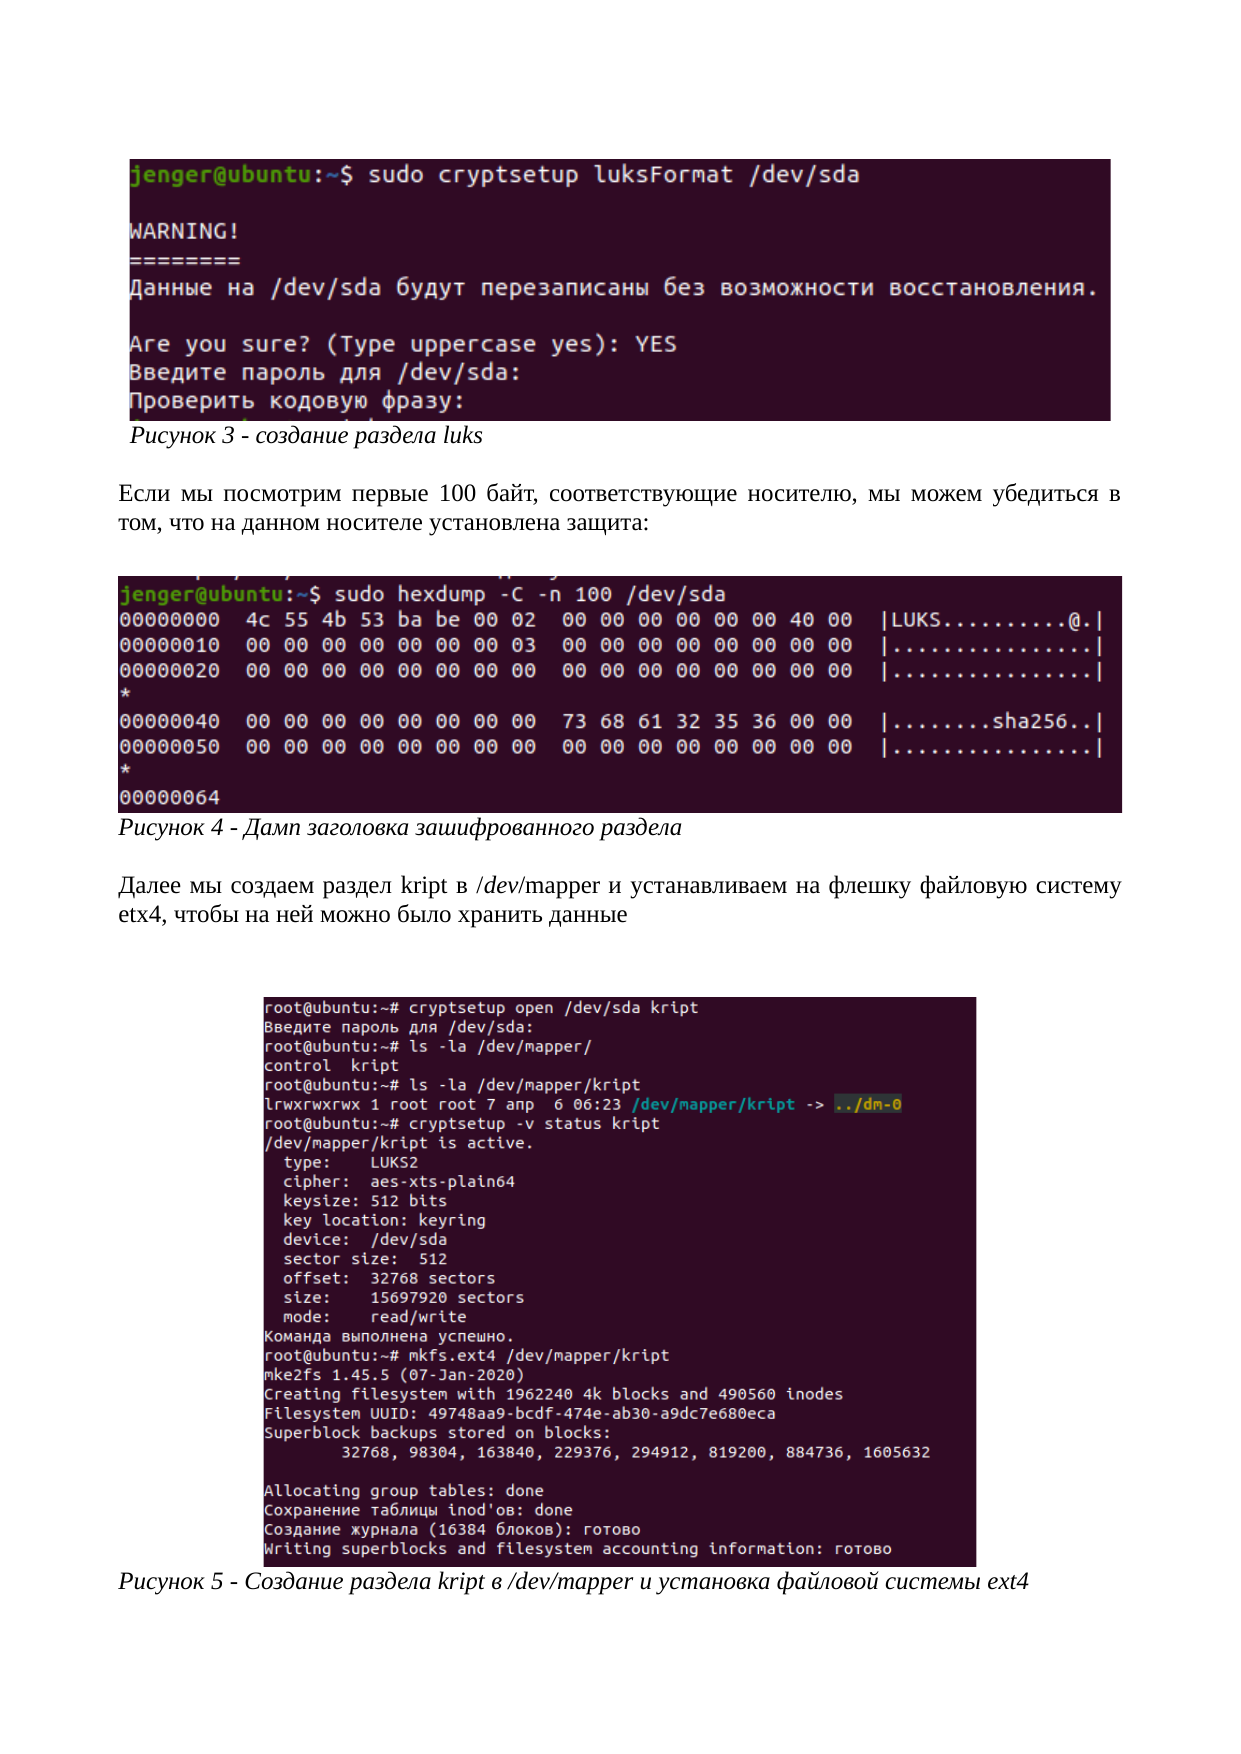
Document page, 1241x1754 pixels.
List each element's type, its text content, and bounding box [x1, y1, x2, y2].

picture [263, 997, 977, 1567]
text Рисунок 5 - Создание раздела kript в /dev/mapper и установка файловой системы ext4 [118, 997, 1122, 1595]
text Далее мы создаем раздел kript в /dev/mapper и устанавливаем на флешку файловую систему etx4, чтобы на ней можно было хранить данные [118, 870, 1122, 927]
picture [118, 576, 1123, 813]
text Рисунок 3 - создание раздела luks [129, 421, 1111, 449]
picture [129, 159, 1111, 421]
text Рисунок 4 - Дамп заголовка зашифрованного раздела [118, 813, 1122, 841]
text Если мы посмотрим первые 100 байт, соответствующие носителю, мы можем убедиться в том, что на данном носителе установлена защита: [118, 478, 1122, 535]
